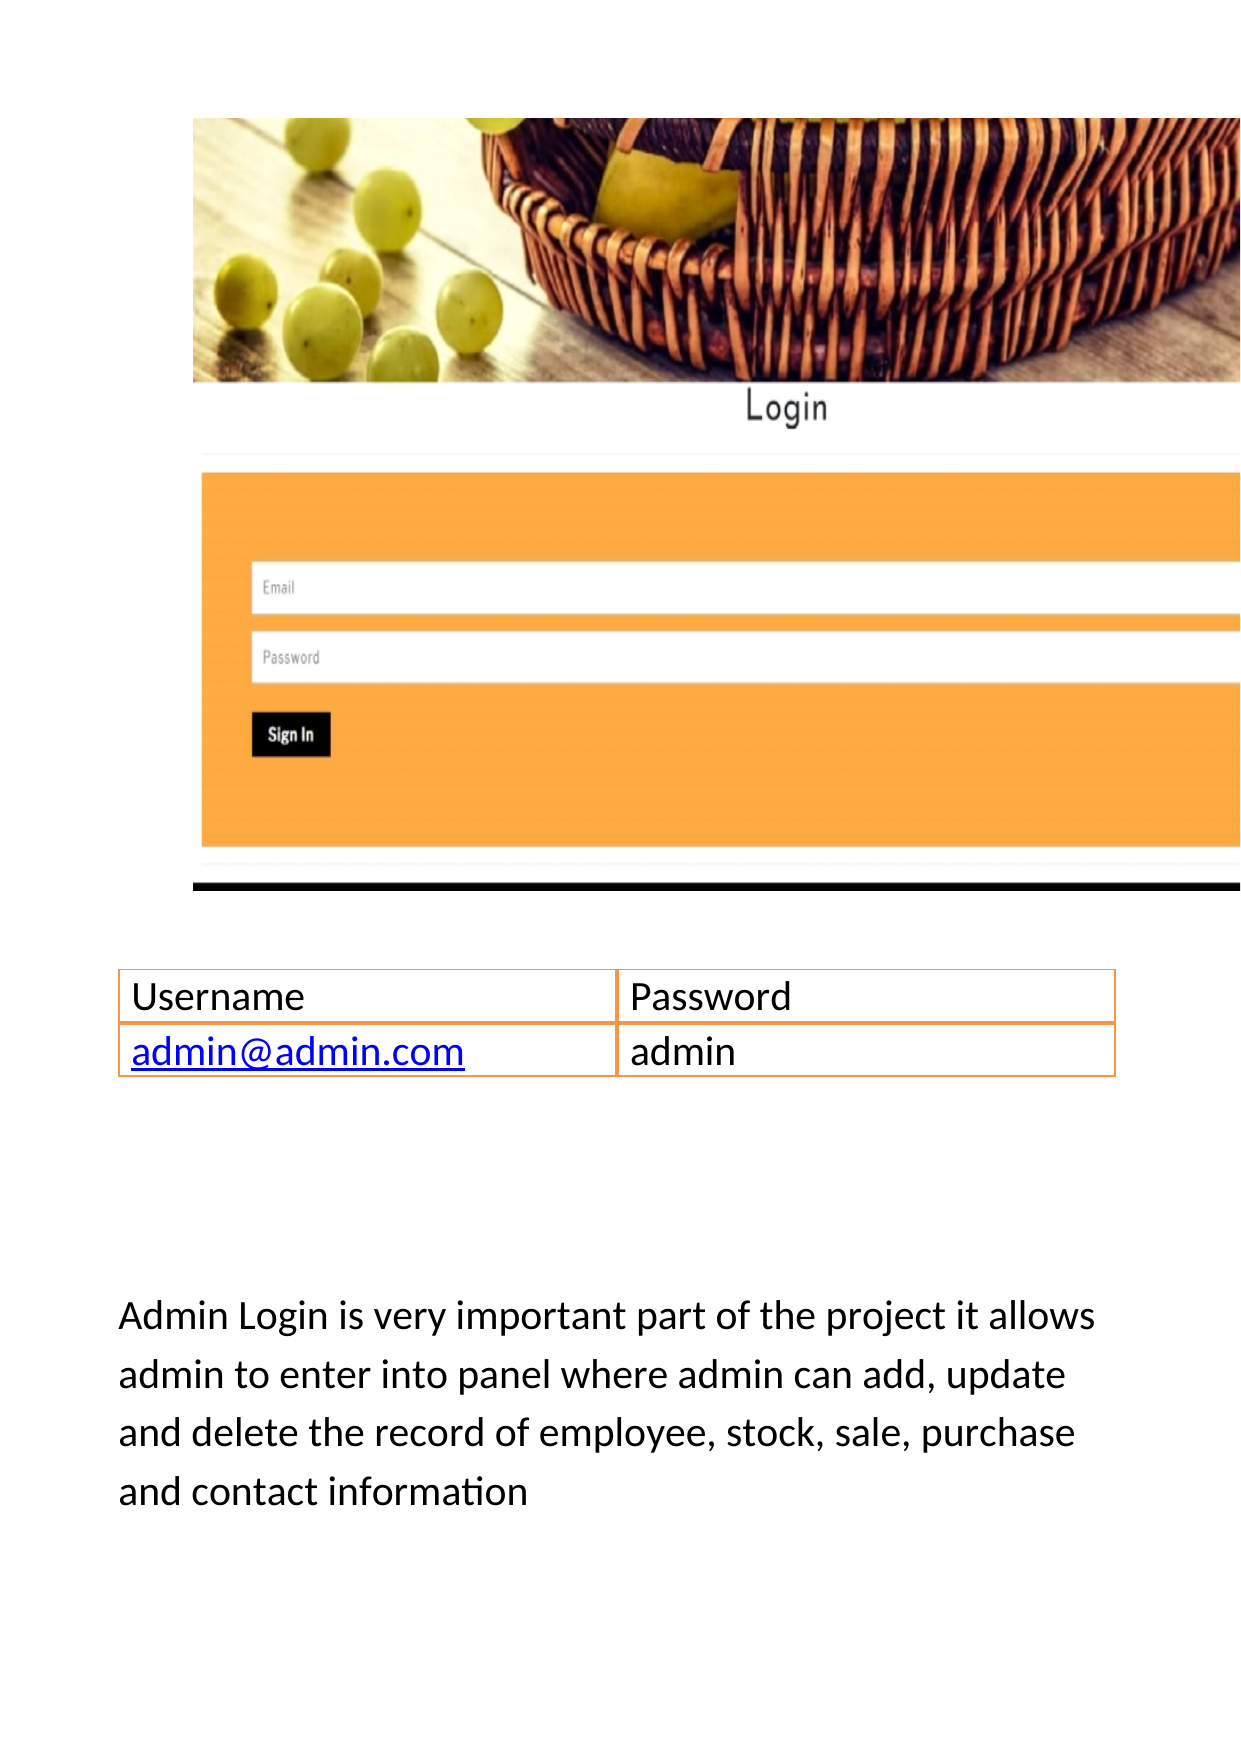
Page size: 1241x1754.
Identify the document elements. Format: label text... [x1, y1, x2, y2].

table_cell admin [619, 1025, 1114, 1075]
text Admin Login is very important part of the project it allows admin to enter into panel where admin can add, update and delete the record of employee, stock, sale, purchase and contact information [118, 1289, 1122, 1515]
table_cell admin@admin.com [120, 1025, 615, 1075]
table_header Username [120, 970, 615, 1021]
table_header Password [619, 970, 1114, 1021]
